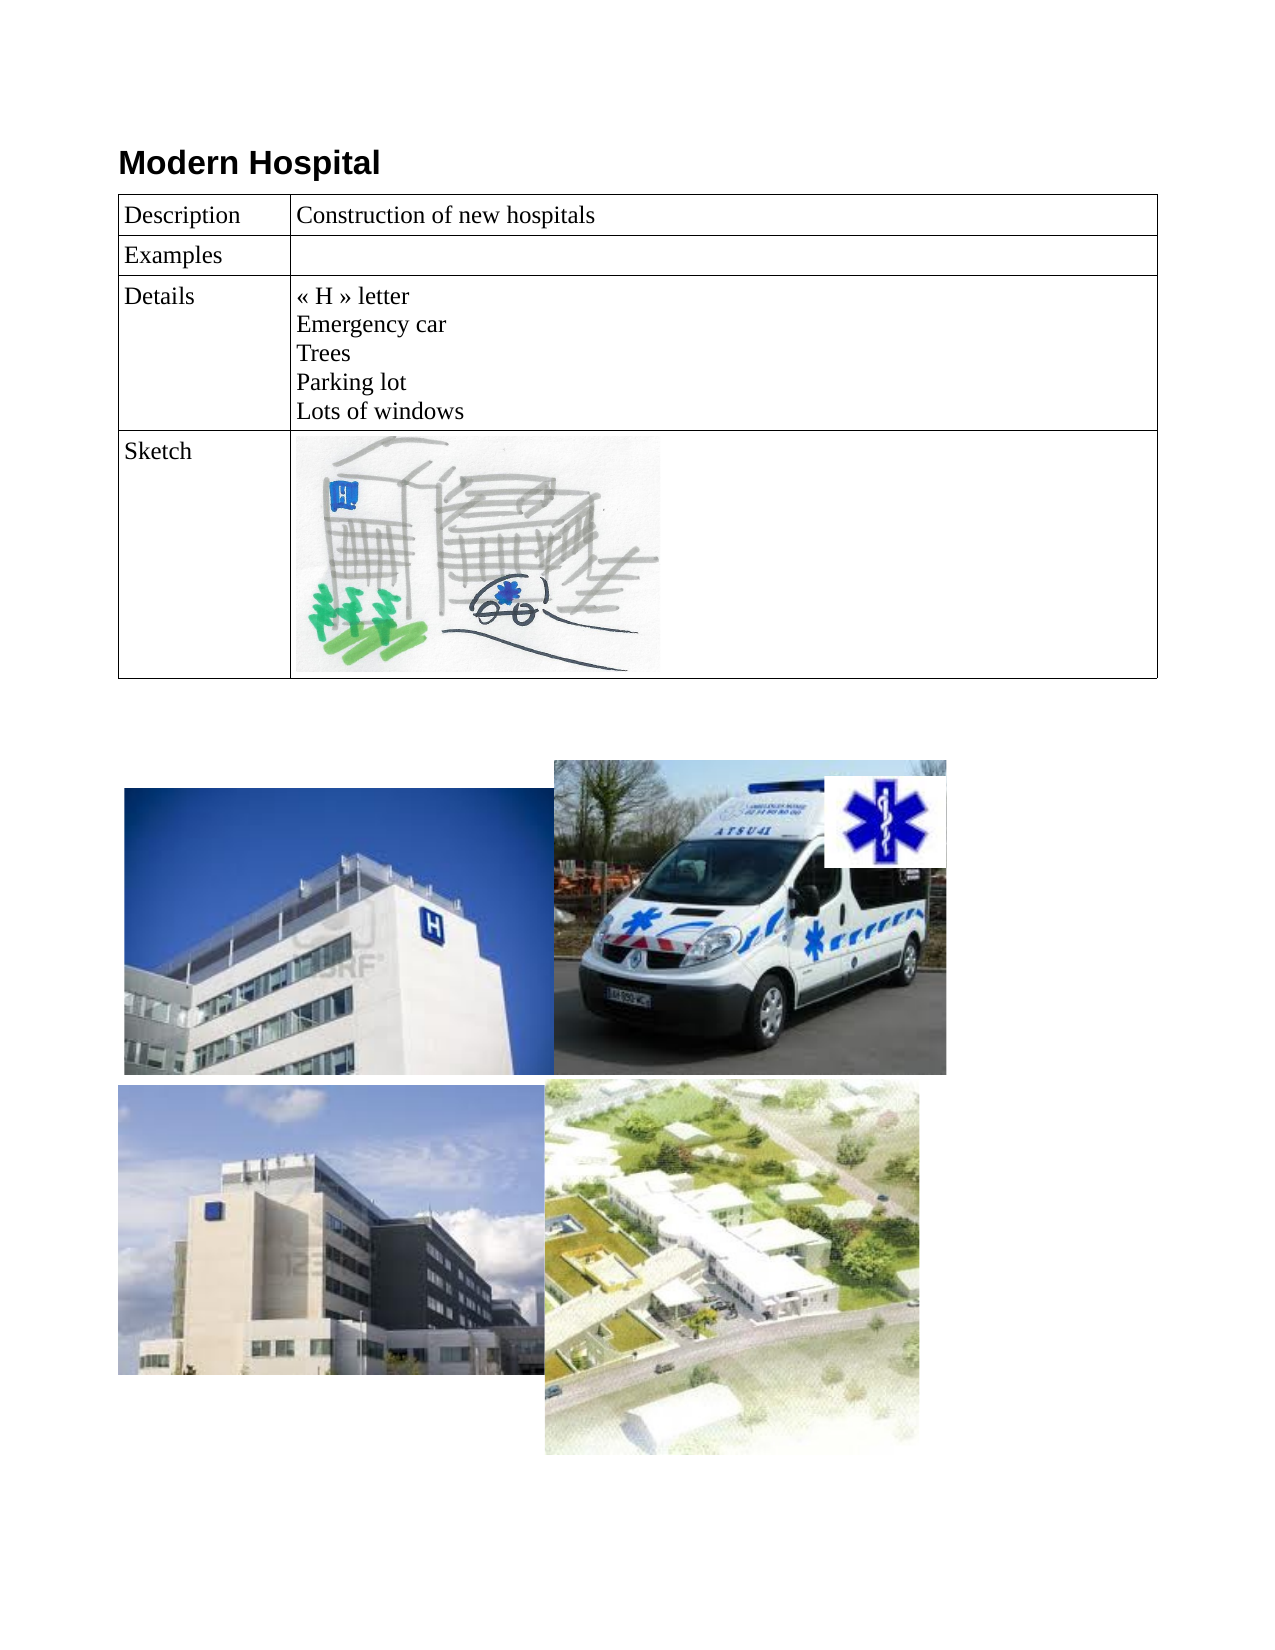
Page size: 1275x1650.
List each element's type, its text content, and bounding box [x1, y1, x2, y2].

table_cell Details [119, 276, 290, 430]
table_cell Examples [119, 236, 290, 275]
picture [118, 1079, 920, 1455]
table_header Construction of new hospitals [291, 195, 1157, 234]
table_cell [291, 236, 1157, 275]
table_cell « H » letter Emergency car Trees Parking lot Lots of windows [291, 276, 1157, 430]
subtitle Modern Hospital [118, 143, 1157, 182]
table_cell Sketch [119, 431, 290, 678]
table_cell [291, 431, 1157, 678]
picture [296, 436, 661, 672]
table_header Description [119, 195, 290, 234]
picture [124, 760, 947, 1075]
